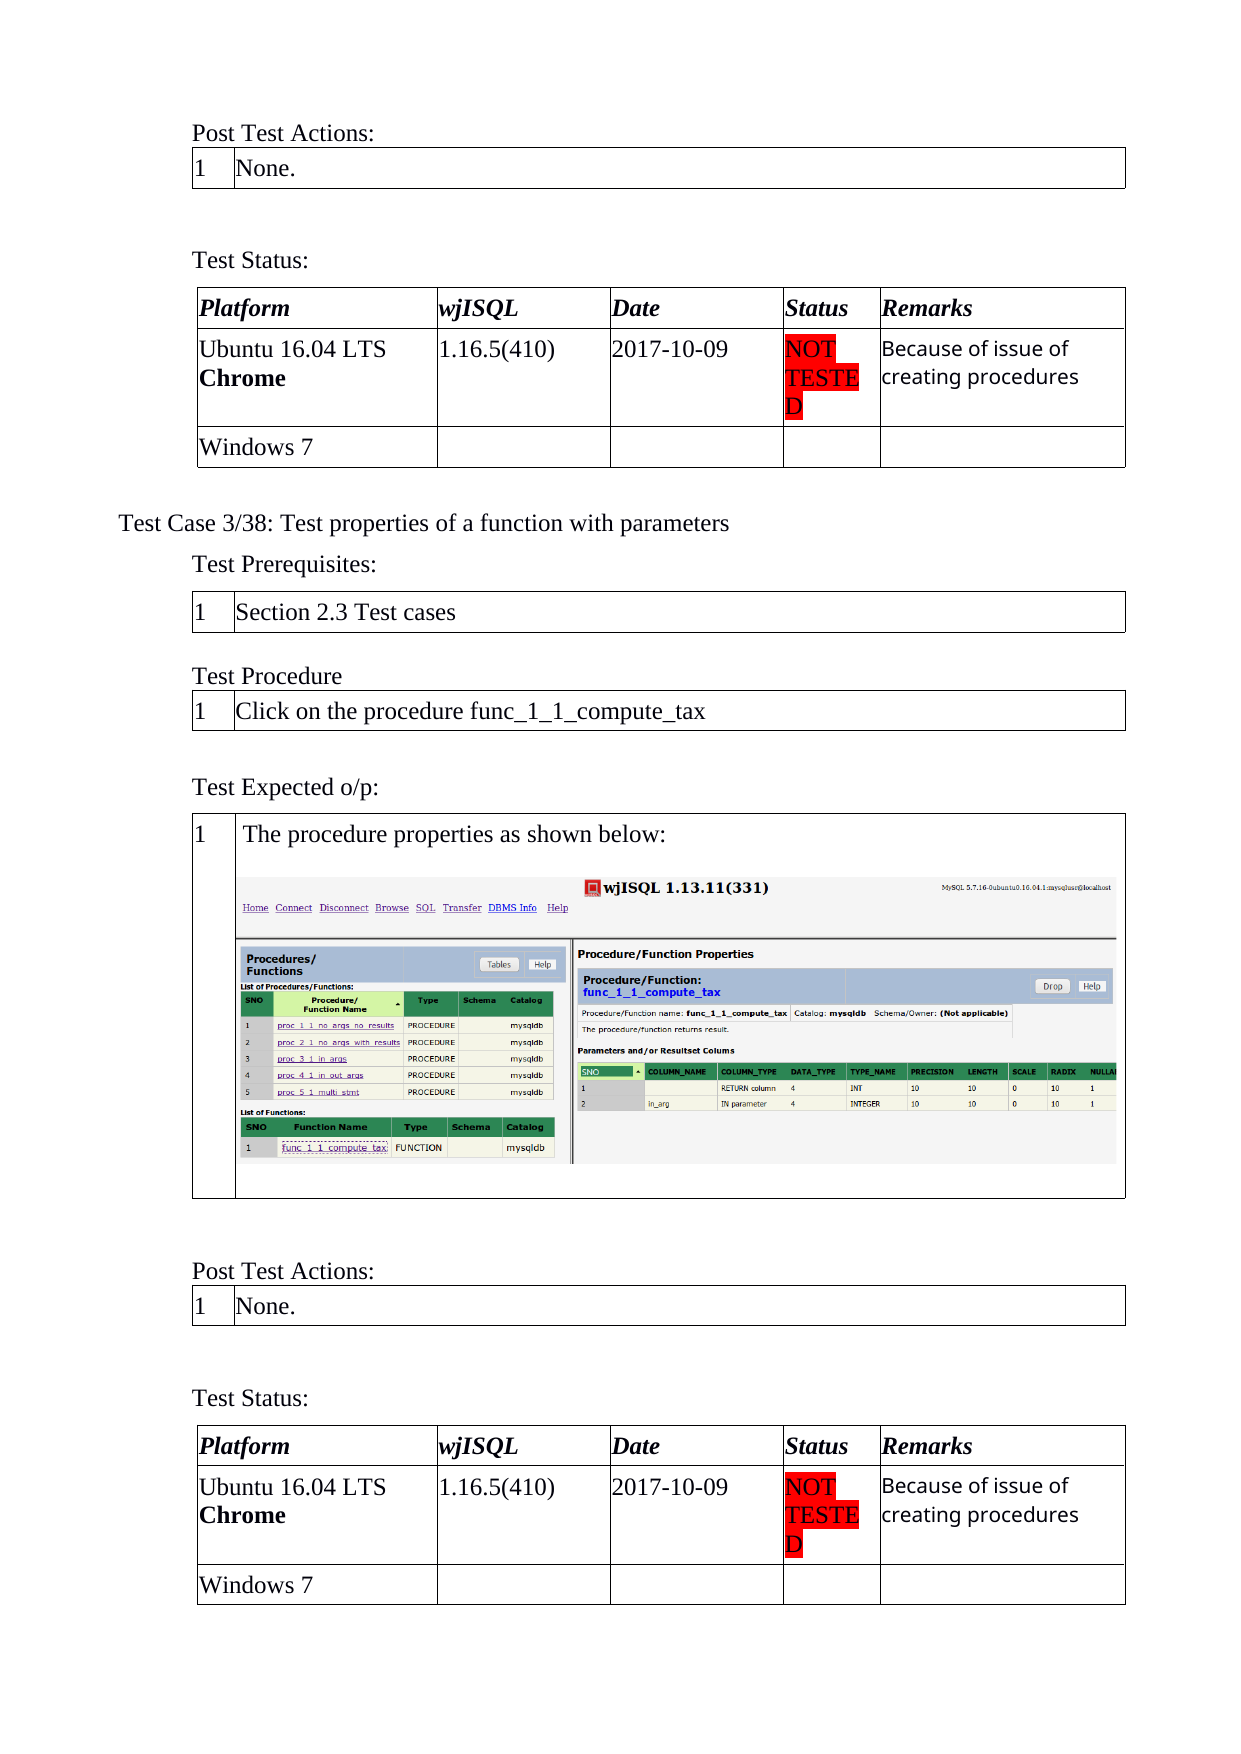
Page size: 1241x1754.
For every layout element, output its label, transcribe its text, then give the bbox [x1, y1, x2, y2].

table_header 1 [193, 814, 235, 1198]
table_cell 1.16.5(410) [438, 329, 610, 426]
table_cell [784, 1565, 880, 1604]
table_header Platform [198, 1426, 437, 1465]
table_header Status [784, 288, 880, 328]
text Test Case 3/38: Test properties of a function with parameters [118, 508, 1122, 537]
table_header Click on the procedure func_1_1_compute_tax [235, 691, 1125, 730]
table_cell [784, 427, 880, 467]
table_cell 2017-10-09 [611, 329, 783, 426]
table_cell [881, 426, 1125, 467]
table_cell [438, 1565, 610, 1604]
table_header 1 [193, 691, 234, 730]
table_cell [611, 427, 783, 467]
table_cell [611, 1565, 783, 1604]
table_header Remarks [881, 1426, 1125, 1465]
table_cell NOT TESTED [784, 1466, 880, 1563]
table_header Status [784, 1426, 880, 1465]
table_header The procedure properties as shown below: [236, 814, 1125, 1198]
table_header Platform [198, 288, 437, 328]
table_header Section 2.3 Test cases [235, 592, 1125, 632]
table_cell 1.16.5(410) [438, 1466, 610, 1563]
table_header None. [235, 1286, 1125, 1325]
table_cell 2017-10-09 [611, 1466, 783, 1563]
table_cell Windows 7 [198, 427, 437, 467]
table_cell Because of issue of creating procedures [881, 1465, 1125, 1563]
text Test Expected o/p: [118, 772, 1122, 801]
table_header Date [611, 288, 783, 328]
table_header None. [235, 148, 1125, 188]
table_cell NOT TESTED [784, 329, 880, 426]
text Test Status: [118, 246, 1122, 274]
picture [236, 877, 1117, 1164]
table_cell Ubuntu 16.04 LTS Chrome [198, 329, 437, 426]
text Test Status: [118, 1383, 1122, 1412]
table_header 1 [193, 592, 234, 632]
table_cell Because of issue of creating procedures [881, 328, 1125, 426]
table_cell Windows 7 [198, 1565, 437, 1604]
table_header wjISQL [438, 1426, 610, 1465]
table_header Date [611, 1426, 783, 1465]
table_header wjISQL [438, 288, 610, 328]
table_cell [438, 427, 610, 467]
text Test Prerequisites: [118, 549, 1122, 578]
text Post Test Actions: [118, 1256, 1122, 1284]
table_header 1 [193, 1286, 234, 1325]
table_cell Ubuntu 16.04 LTS Chrome [198, 1466, 437, 1563]
table_header Remarks [881, 288, 1125, 328]
table_cell [881, 1564, 1125, 1604]
text Post Test Actions: [118, 118, 1122, 147]
table_header 1 [193, 148, 234, 188]
text Test Procedure [118, 661, 1122, 689]
